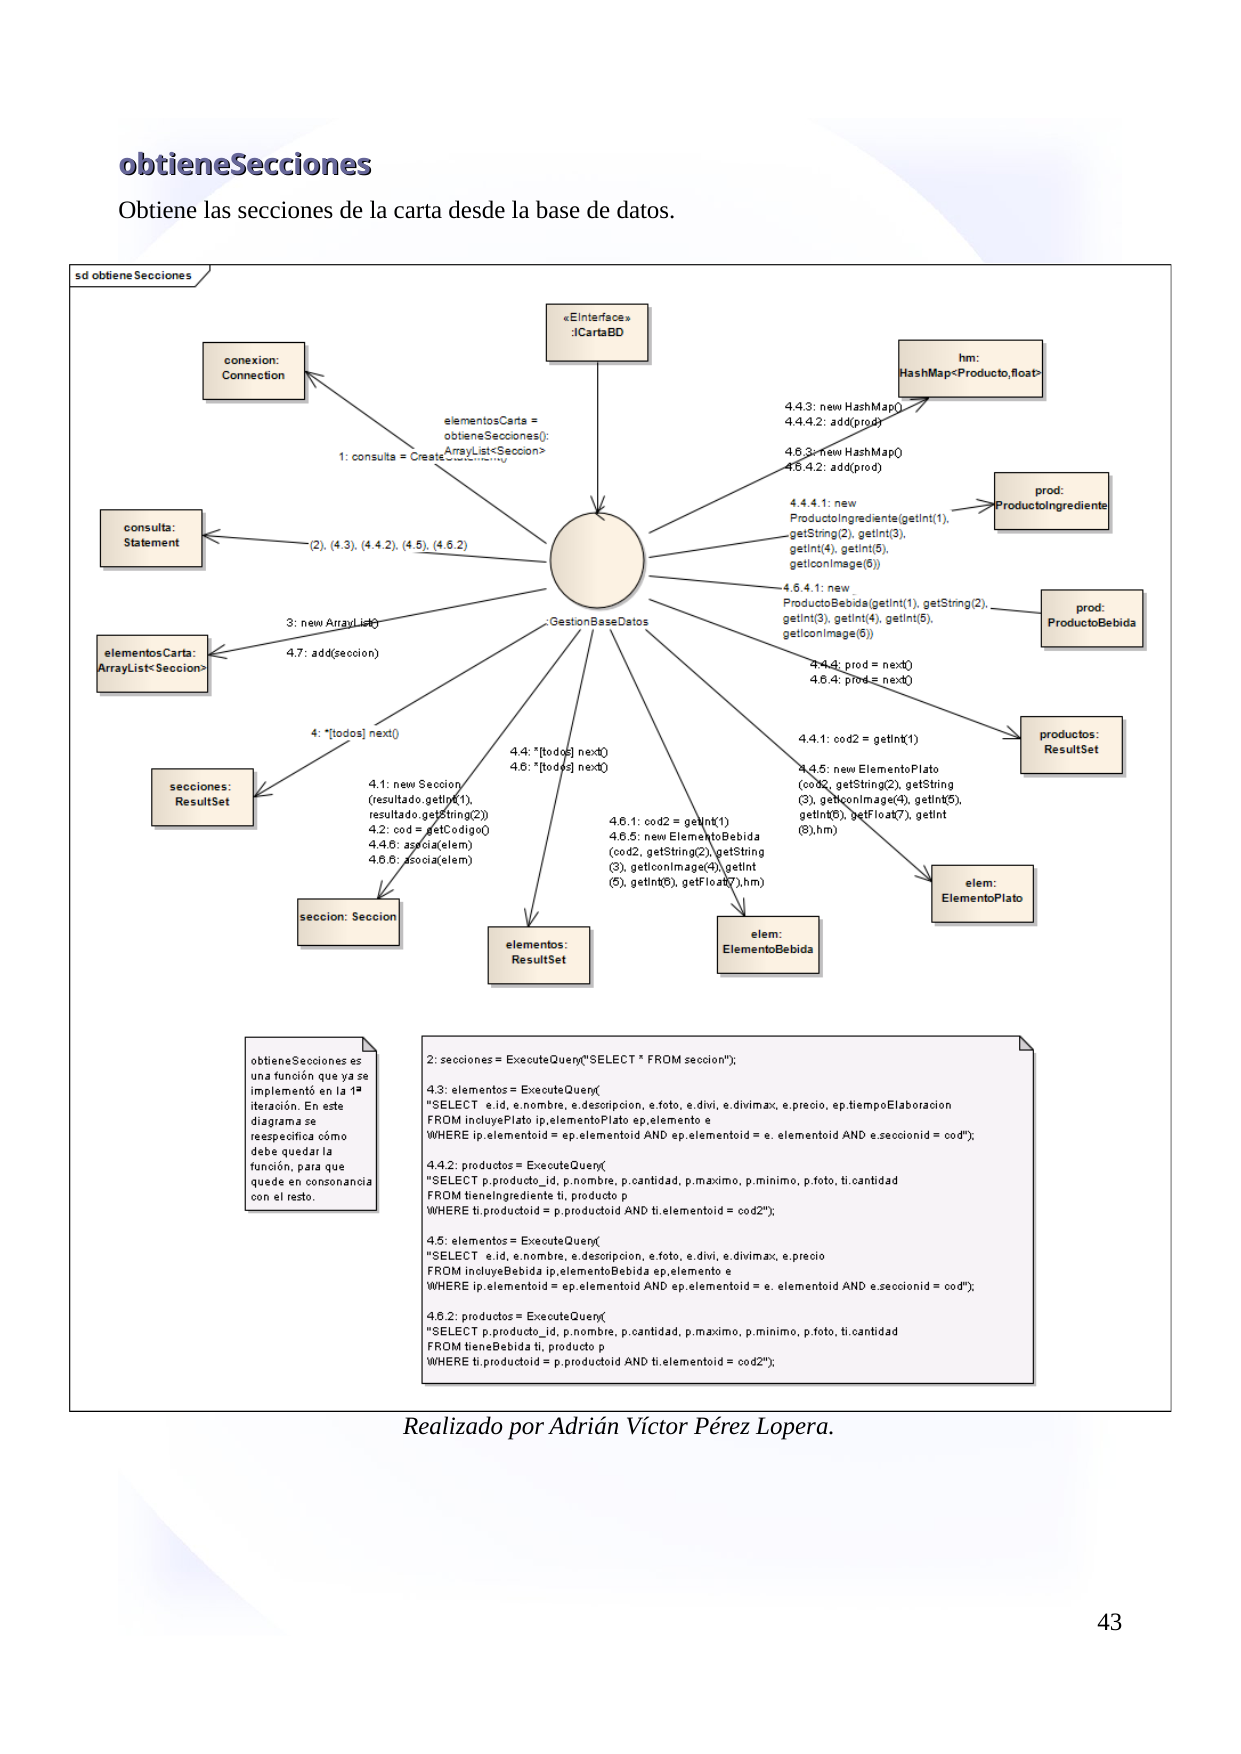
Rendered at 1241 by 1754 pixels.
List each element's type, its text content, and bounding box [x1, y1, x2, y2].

picture [118, 118, 1122, 143]
picture [118, 224, 1122, 237]
picture [118, 183, 1122, 195]
text Obtiene las secciones de la carta desde la base de datos. [118, 195, 1122, 224]
subtitle obtieneSecciones [118, 143, 1122, 183]
text [118, 237, 1122, 263]
picture [118, 1440, 1122, 1636]
text Realizado por Adrián Víctor Pérez Lopera. [118, 1412, 1122, 1440]
picture [68, 263, 1172, 1412]
